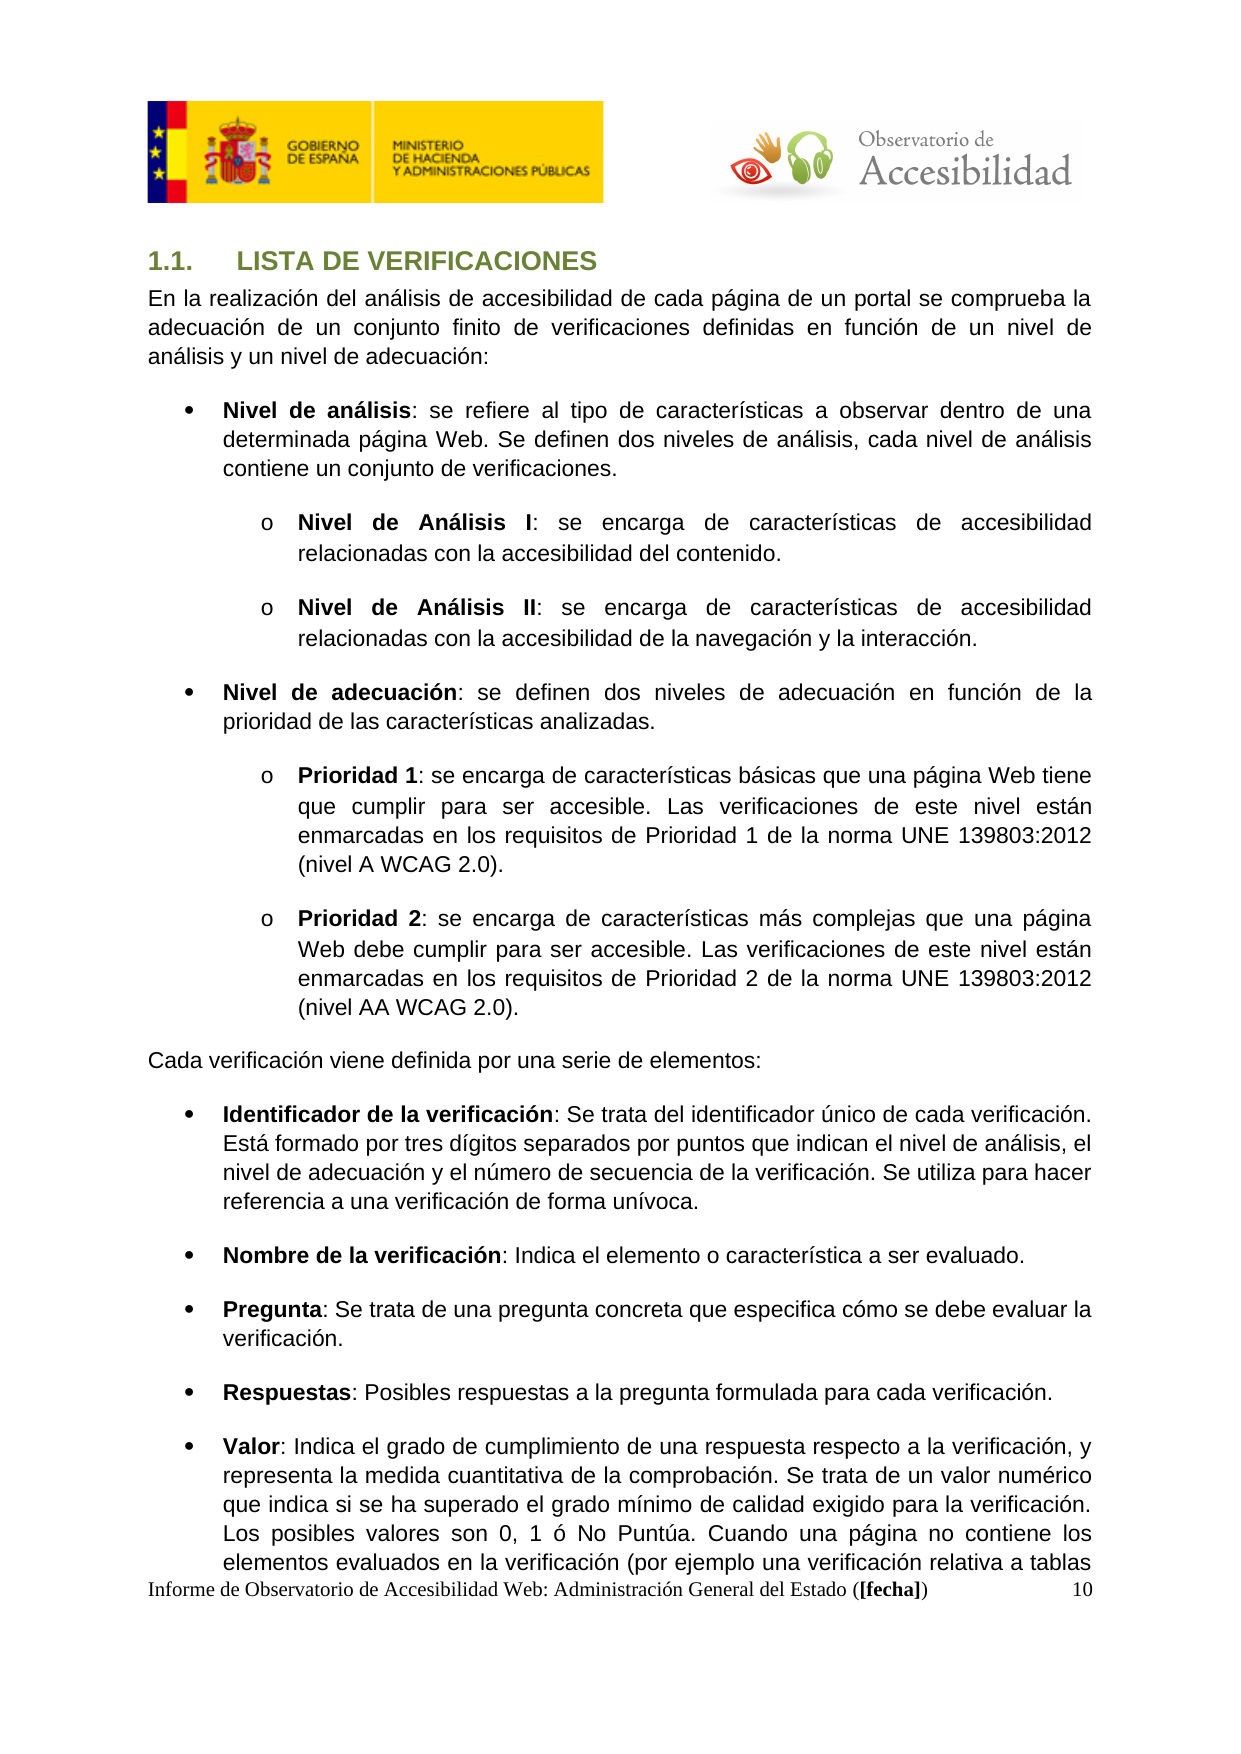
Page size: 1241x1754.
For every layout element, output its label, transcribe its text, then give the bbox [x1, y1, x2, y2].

list Prioridad 1: se encarga de características básicas que una página Web tiene que cumplir para ser accesible. Las verificaciones de este nivel están enmarcadas en los requisitos de Prioridad 1 de la norma UNE 139803:2012 (nivel A WCAG 2.0). [260, 762, 1092, 877]
list Nivel de análisis: se refiere al tipo de características a observar dentro de una determinada página Web. Se definen dos niveles de análisis, cada nivel de análisis contiene un conjunto de verificaciones. [185, 397, 1092, 481]
picture [710, 122, 1086, 205]
list Valor: Indica el grado de cumplimiento de una respuesta respecto a la verificación, y representa la medida cuantitativa de la comprobación. Se trata de un valor numérico que indica si se ha superado el grado mínimo de calidad exigido para la verificación. Los posibles valores son 0, 1 ó No Puntúa. Cuando una página no contiene los elementos evaluados en la verificación (por ejemplo una verificación relativa a tablas [185, 1433, 1092, 1575]
list Pregunta: Se trata de una pregunta concreta que especifica cómo se debe evaluar la verificación. [185, 1296, 1092, 1351]
list Nivel de Análisis II: se encarga de características de accesibilidad relacionadas con la accesibilidad de la navegación y la interacción. [260, 594, 1092, 651]
list Nivel de Análisis I: se encarga de características de accesibilidad relacionadas con la accesibilidad del contenido. [260, 509, 1092, 566]
list Respuestas: Posibles respuestas a la pregunta formulada para cada verificación. [185, 1379, 1092, 1405]
list Prioridad 2: se encarga de características más complejas que una página Web debe cumplir para ser accesible. Las verificaciones de este nivel están enmarcadas en los requisitos de Prioridad 2 de la norma UNE 139803:2012 (nivel AA WCAG 2.0). [260, 904, 1092, 1020]
list Identificador de la verificación: Se trata del identificador único de cada verificación. Está formado por tres dígitos separados por puntos que indican el nivel de análisis, el nivel de adecuación y el número de secuencia de la verificación. Se utiliza para hacer referencia a una verificación de forma unívoca. [185, 1101, 1092, 1214]
text Cada verificación viene definida por una serie de elementos: [148, 1047, 1092, 1074]
list Lista de verificaciones [148, 245, 1092, 276]
text En la realización del análisis de accesibilidad de cada página de un portal se comprueba la adecuación de un conjunto finito de verificaciones definidas en función de un nivel de análisis y un nivel de adecuación: [148, 285, 1092, 369]
picture [147, 101, 604, 203]
list Nivel de adecuación: se definen dos niveles de adecuación en función de la prioridad de las características analizadas. [185, 679, 1092, 734]
list Nombre de la verificación: Indica el elemento o característica a ser evaluado. [185, 1242, 1092, 1268]
